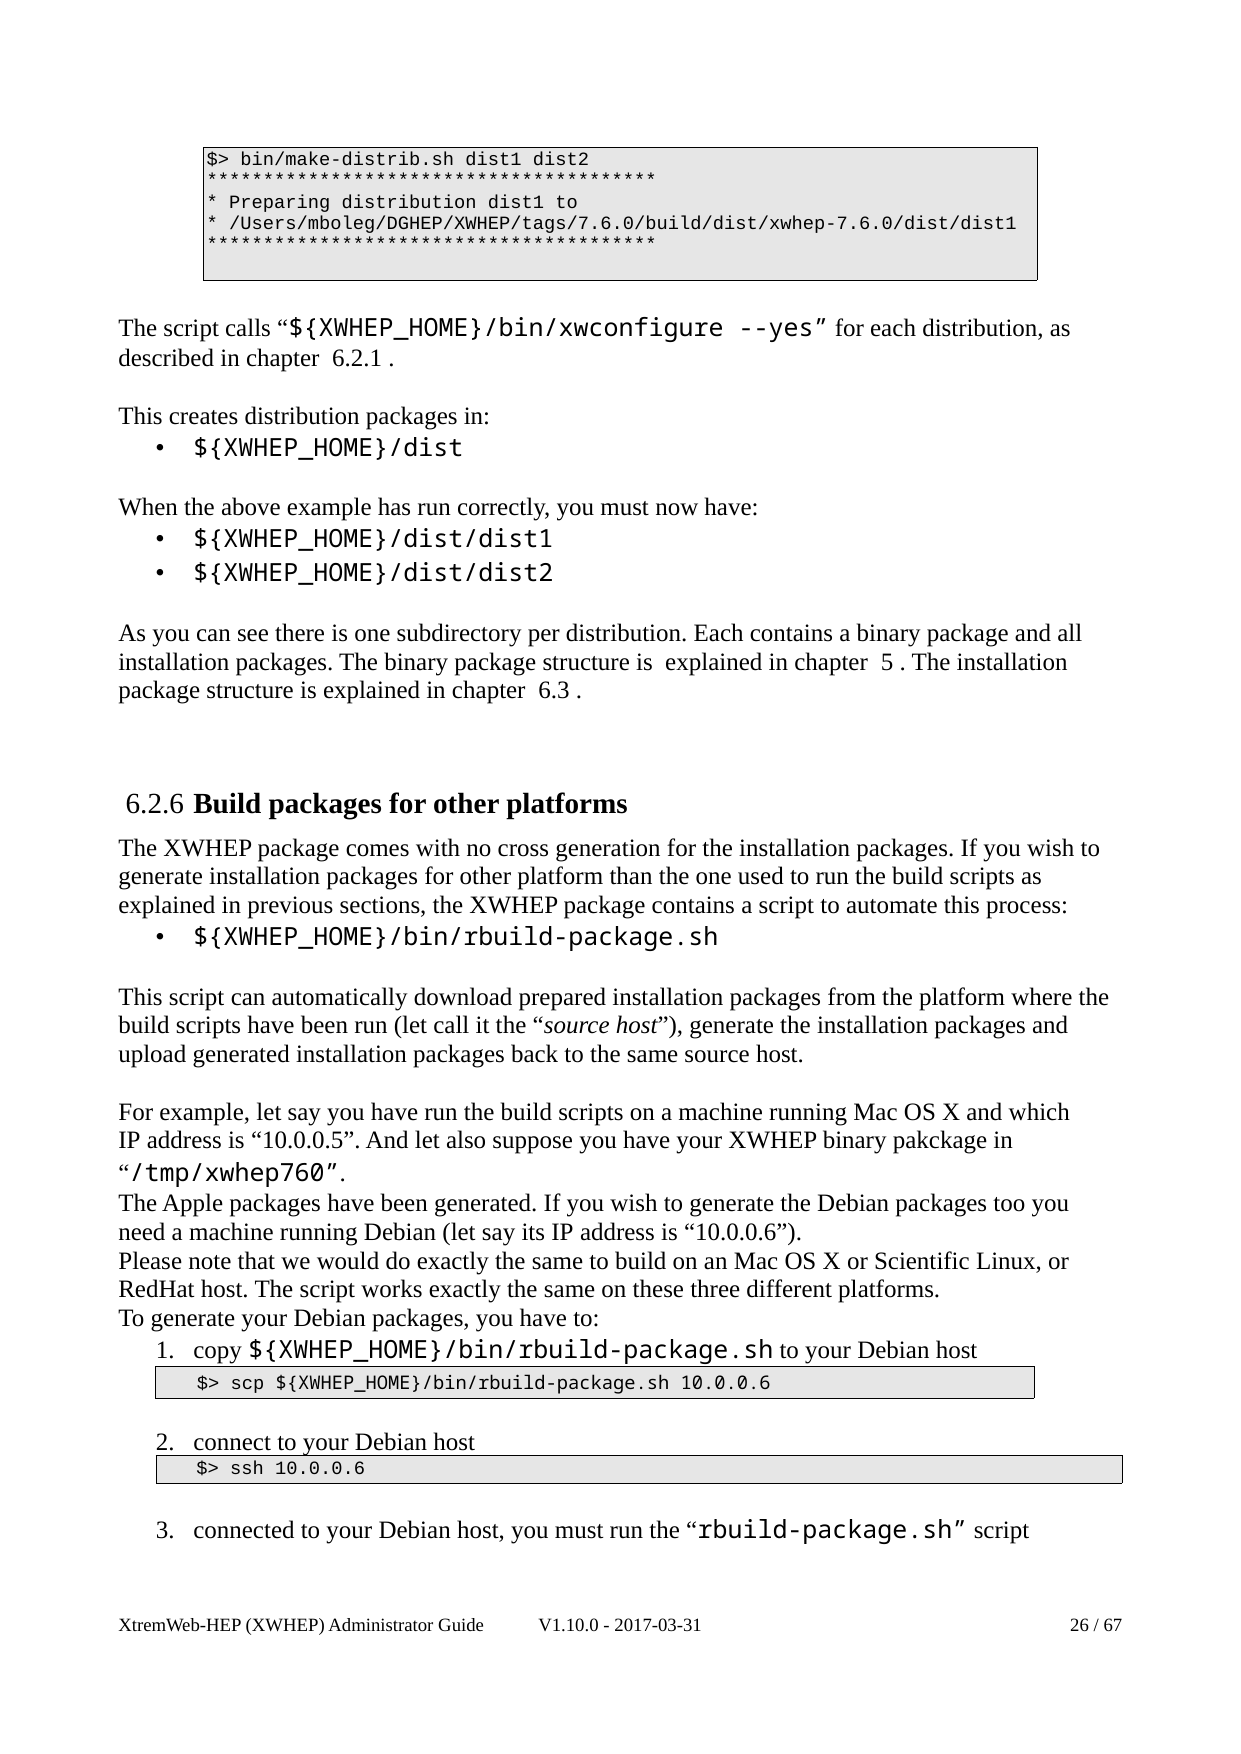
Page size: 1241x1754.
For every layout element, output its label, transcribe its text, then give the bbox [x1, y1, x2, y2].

subtitle Build packages for other platforms [118, 787, 1122, 820]
text * /Users/mboleg/DGHEP/XWHEP/tags/7.6.0/build/dist/xwhep-7.6.0/dist/dist1 [204, 211, 1037, 232]
list $> scp ${XWHEP_HOME}/bin/rbuild-package.sh 10.0.0.6 [156, 1367, 1034, 1398]
text When the above example has run correctly, you must now have: [118, 492, 1122, 521]
text For example, let say you have run the build scripts on a machine running Mac OS X and which IP address is “10.0.0.5”. And let also suppose you have your XWHEP binary pakckage in “/tmp/xwhep760”. [118, 1097, 1122, 1188]
text The Apple packages have been generated. If you wish to generate the Debian packages too you need a machine running Debian (let say its IP address is “10.0.0.6”). [118, 1188, 1122, 1246]
text The XWHEP package comes with no cross generation for the installation packages. If you wish to generate installation packages for other platform than the one used to run the build scripts as explained in previous sections, the XWHEP package contains a script to automate this process: [118, 833, 1122, 919]
text * Preparing distribution dist1 to [204, 189, 1037, 211]
text This script can automatically download prepared installation packages from the platform where the build scripts have been run (let call it the “source host”), generate the installation packages and upload generated installation packages back to the same source host. [118, 982, 1122, 1068]
list connected to your Debian host, you must run the “rbuild-package.sh” script [156, 1511, 1122, 1546]
list ${XWHEP_HOME}/bin/rbuild-package.sh [156, 919, 1122, 953]
text The script calls “${XWHEP_HOME}/bin/xwconfigure --yes” for each distribution, as described in chapter 6.2.1. [118, 309, 1122, 372]
list connect to your Debian host [156, 1427, 1122, 1455]
text $> bin/make-distrib.sh dist1 dist2 [204, 148, 1037, 168]
text Please note that we would do exactly the same to build on an Mac OS X or Scientific Linux, or RedHat host. The script works exactly the same on these three different platforms. [118, 1246, 1122, 1303]
list ${XWHEP_HOME}/dist/dist2 [156, 555, 1122, 589]
text **************************************** [204, 168, 1037, 189]
text To generate your Debian packages, you have to: [118, 1303, 1122, 1332]
list $> ssh 10.0.0.6 [157, 1456, 1122, 1483]
list ${XWHEP_HOME}/dist [156, 429, 1122, 463]
text **************************************** [204, 232, 1037, 253]
text This creates distribution packages in: [118, 401, 1122, 429]
text As you can see there is one subdirectory per distribution. Each contains a binary package and all installation packages. The binary package structure is explained in chapter 5. The installation package structure is explained in chapter 6.3. [118, 618, 1122, 704]
list copy ${XWHEP_HOME}/bin/rbuild-package.sh to your Debian host [156, 1332, 1122, 1366]
list ${XWHEP_HOME}/dist/dist1 [156, 521, 1122, 555]
